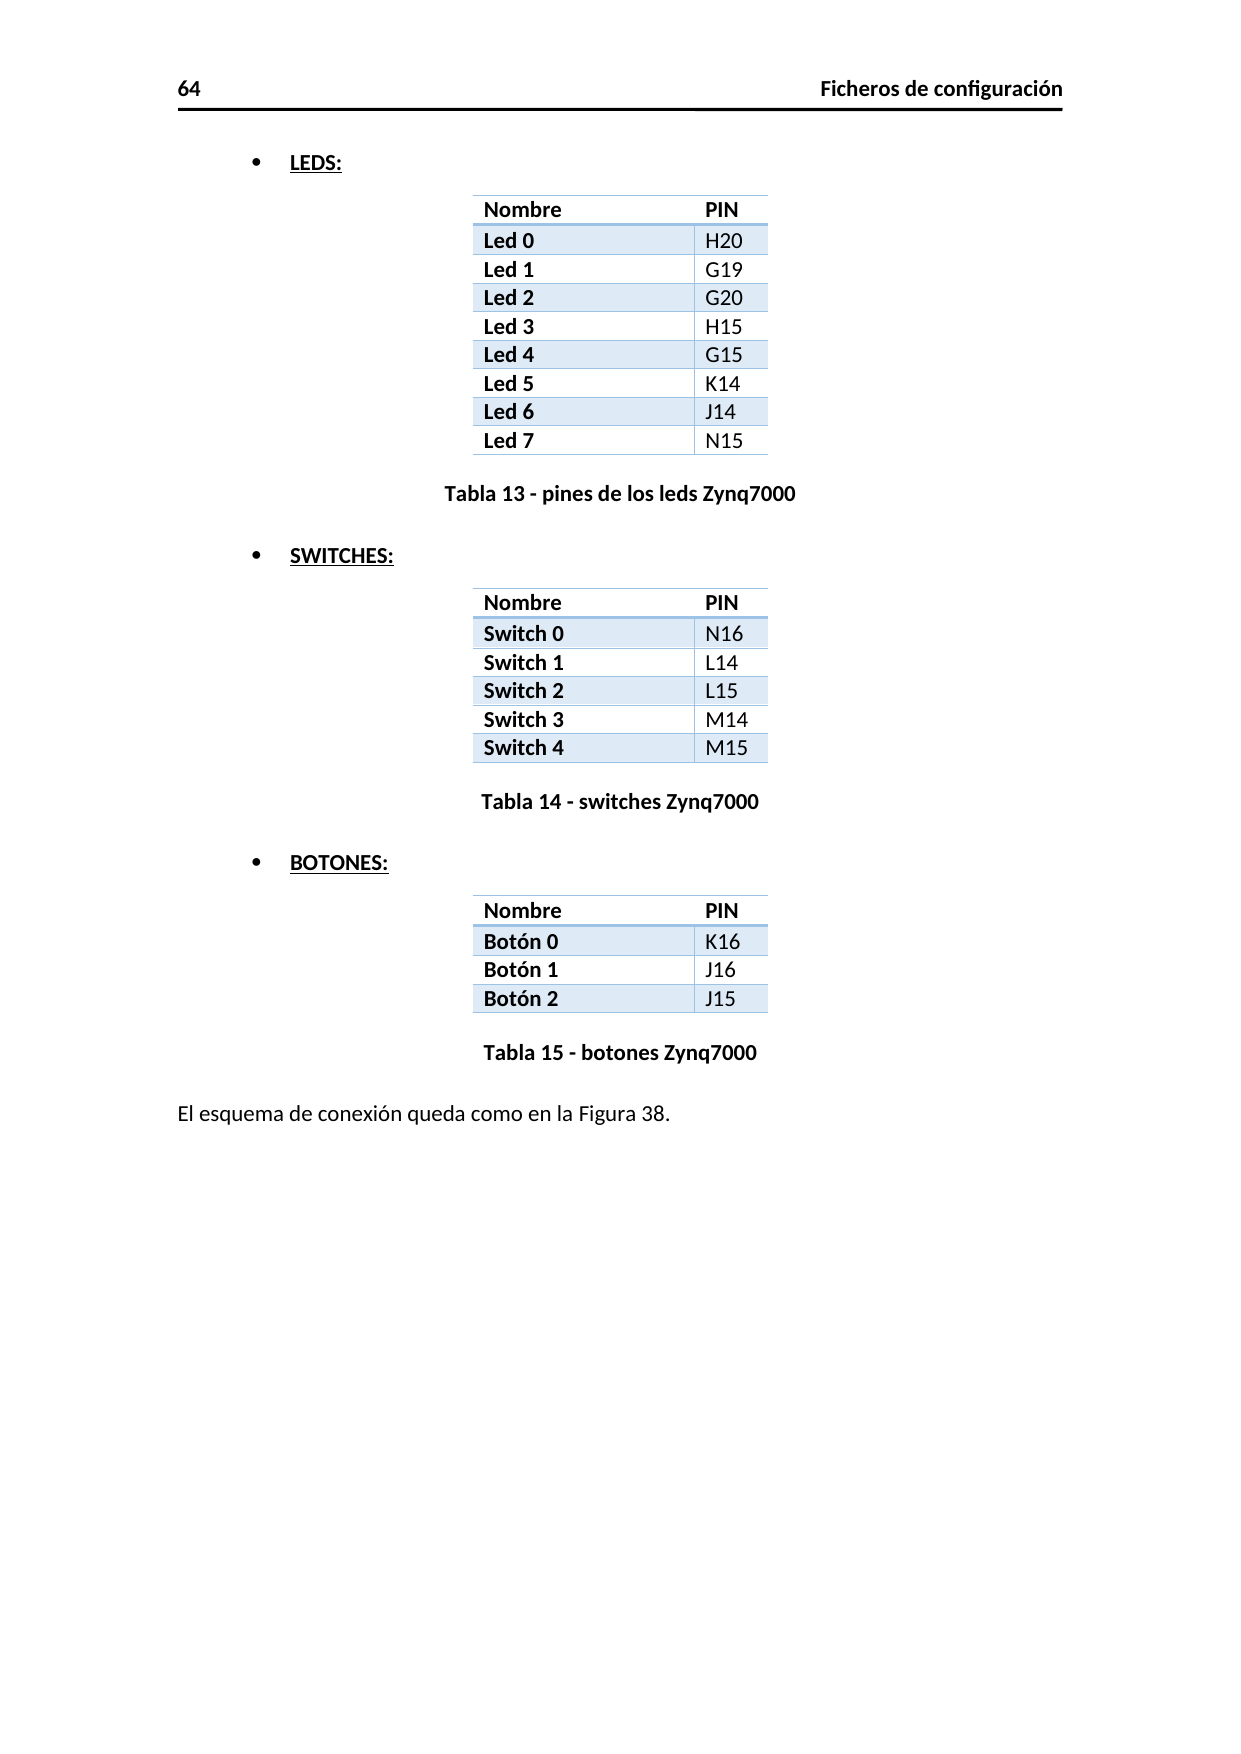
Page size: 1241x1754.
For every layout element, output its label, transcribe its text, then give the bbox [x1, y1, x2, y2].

table_cell Led 0 [473, 226, 694, 254]
table_cell Switch 0 [473, 619, 694, 647]
table_cell J14 [695, 398, 768, 425]
table_cell Switch 4 [473, 734, 694, 762]
table_cell N16 [695, 619, 768, 647]
table_cell Switch 2 [473, 677, 694, 704]
table_cell Led 5 [473, 369, 694, 397]
list BOTONES: [252, 848, 1063, 876]
table_cell Led 7 [473, 426, 694, 454]
text Tabla 14 - switches Zynq7000 [177, 787, 1063, 815]
table_cell J16 [695, 956, 768, 983]
table_header PIN [694, 589, 768, 616]
table_cell Led 3 [473, 312, 694, 340]
table_cell Botón 0 [473, 927, 694, 955]
table_header Nombre [473, 196, 694, 223]
table_header Nombre [473, 896, 694, 924]
table_header PIN [694, 896, 768, 924]
table_cell Botón 2 [473, 985, 694, 1012]
table_cell Led 6 [473, 398, 694, 425]
table_cell Switch 1 [473, 649, 694, 676]
table_cell G15 [695, 341, 768, 368]
list SWITCHES: [252, 541, 1063, 569]
table_cell N15 [695, 426, 768, 454]
text El esquema de conexión queda como en la Figura 38. [177, 1099, 1063, 1127]
table_cell Led 2 [473, 284, 694, 311]
text Tabla 13 - pines de los leds Zynq7000 [177, 479, 1063, 507]
table_cell L14 [695, 649, 768, 676]
table_cell L15 [695, 677, 768, 704]
table_cell G19 [695, 255, 768, 283]
table_header Nombre [473, 589, 694, 616]
table_cell M14 [695, 706, 768, 733]
table_cell Switch 3 [473, 706, 694, 733]
table_cell M15 [695, 734, 768, 762]
table_cell H20 [695, 226, 768, 254]
table_cell H15 [695, 312, 768, 340]
table_cell Botón 1 [473, 956, 694, 983]
table_cell Led 1 [473, 255, 694, 283]
text Tabla 15 - botones Zynq7000 [177, 1038, 1063, 1066]
list LEDS: [252, 148, 1063, 176]
table_cell K14 [695, 369, 768, 397]
table_cell G20 [695, 284, 768, 311]
table_cell J15 [695, 985, 768, 1012]
table_cell Led 4 [473, 341, 694, 368]
table_header PIN [694, 196, 768, 223]
table_cell K16 [695, 927, 768, 955]
